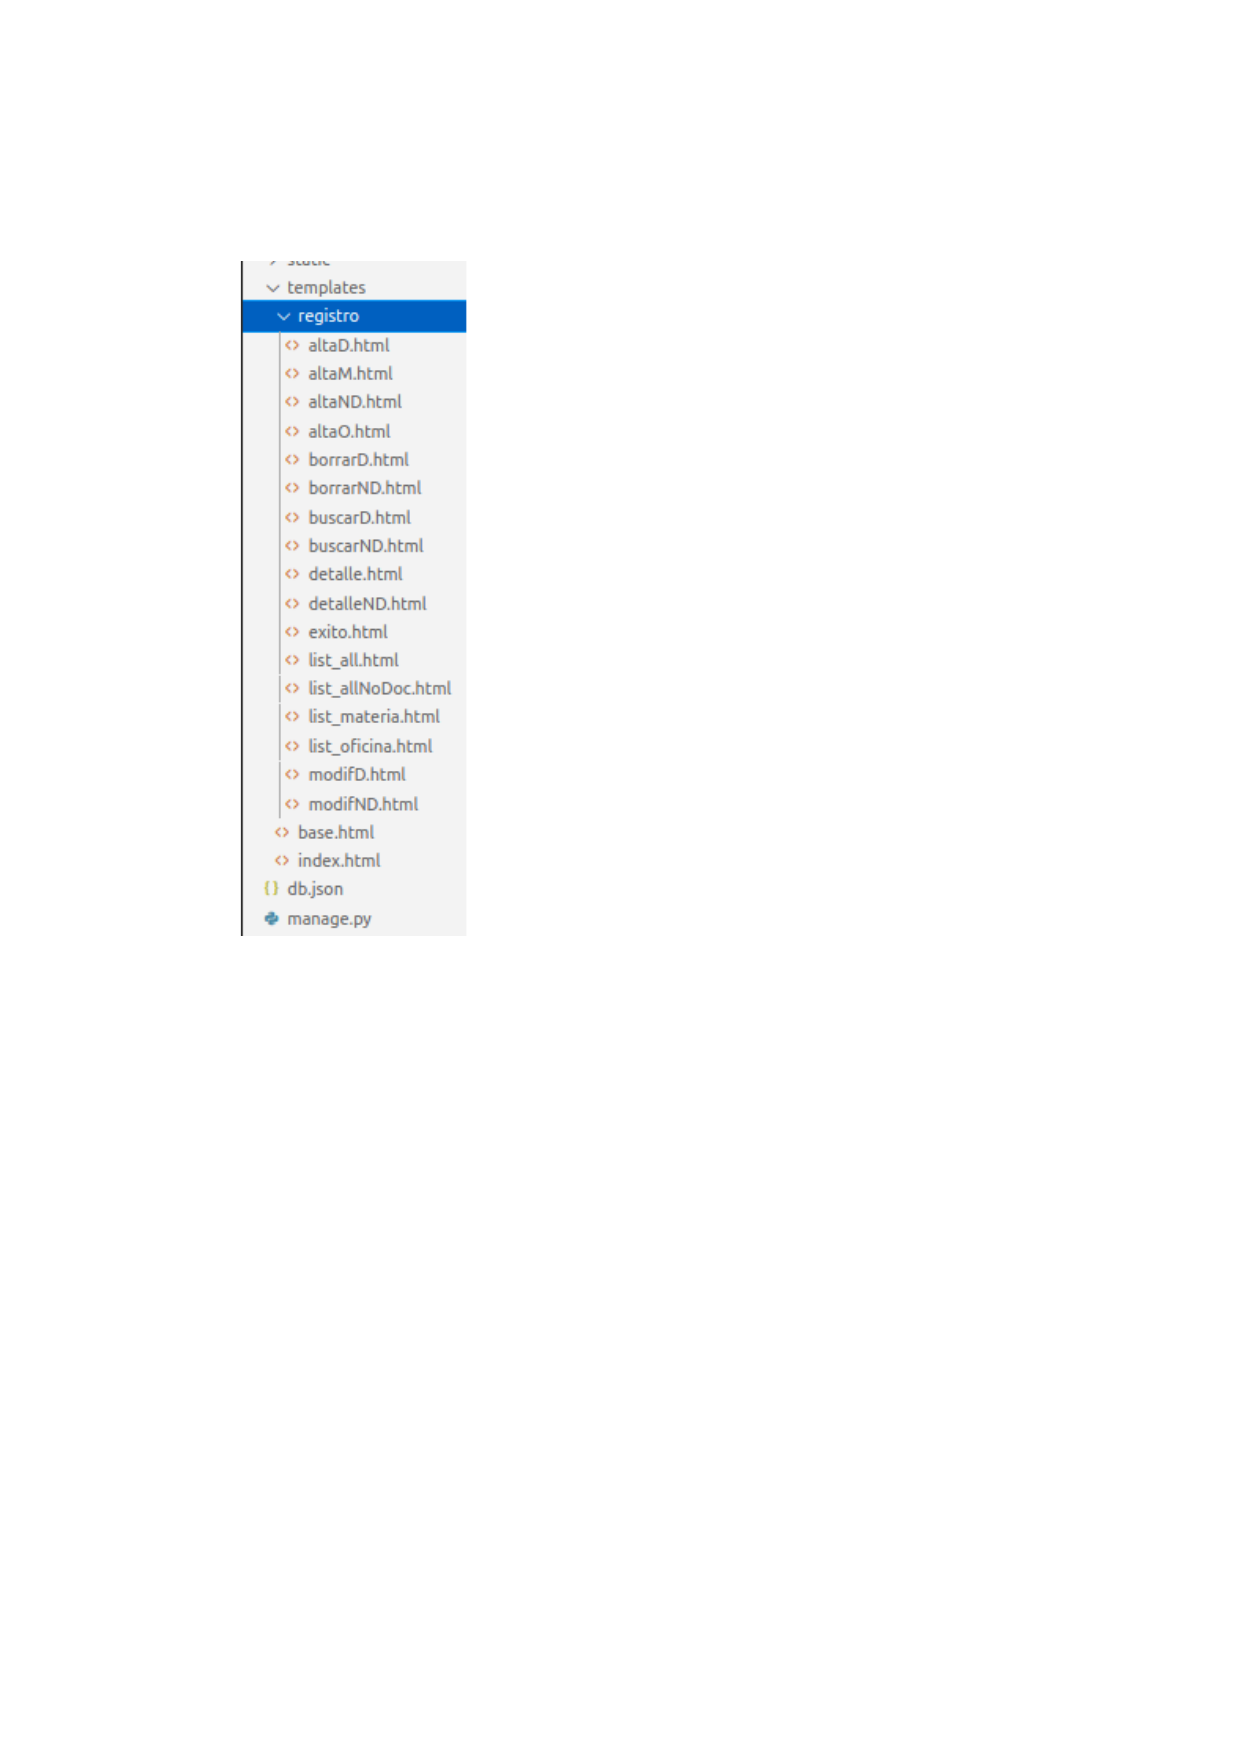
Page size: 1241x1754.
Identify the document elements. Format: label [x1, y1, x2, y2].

picture [240, 261, 487, 936]
